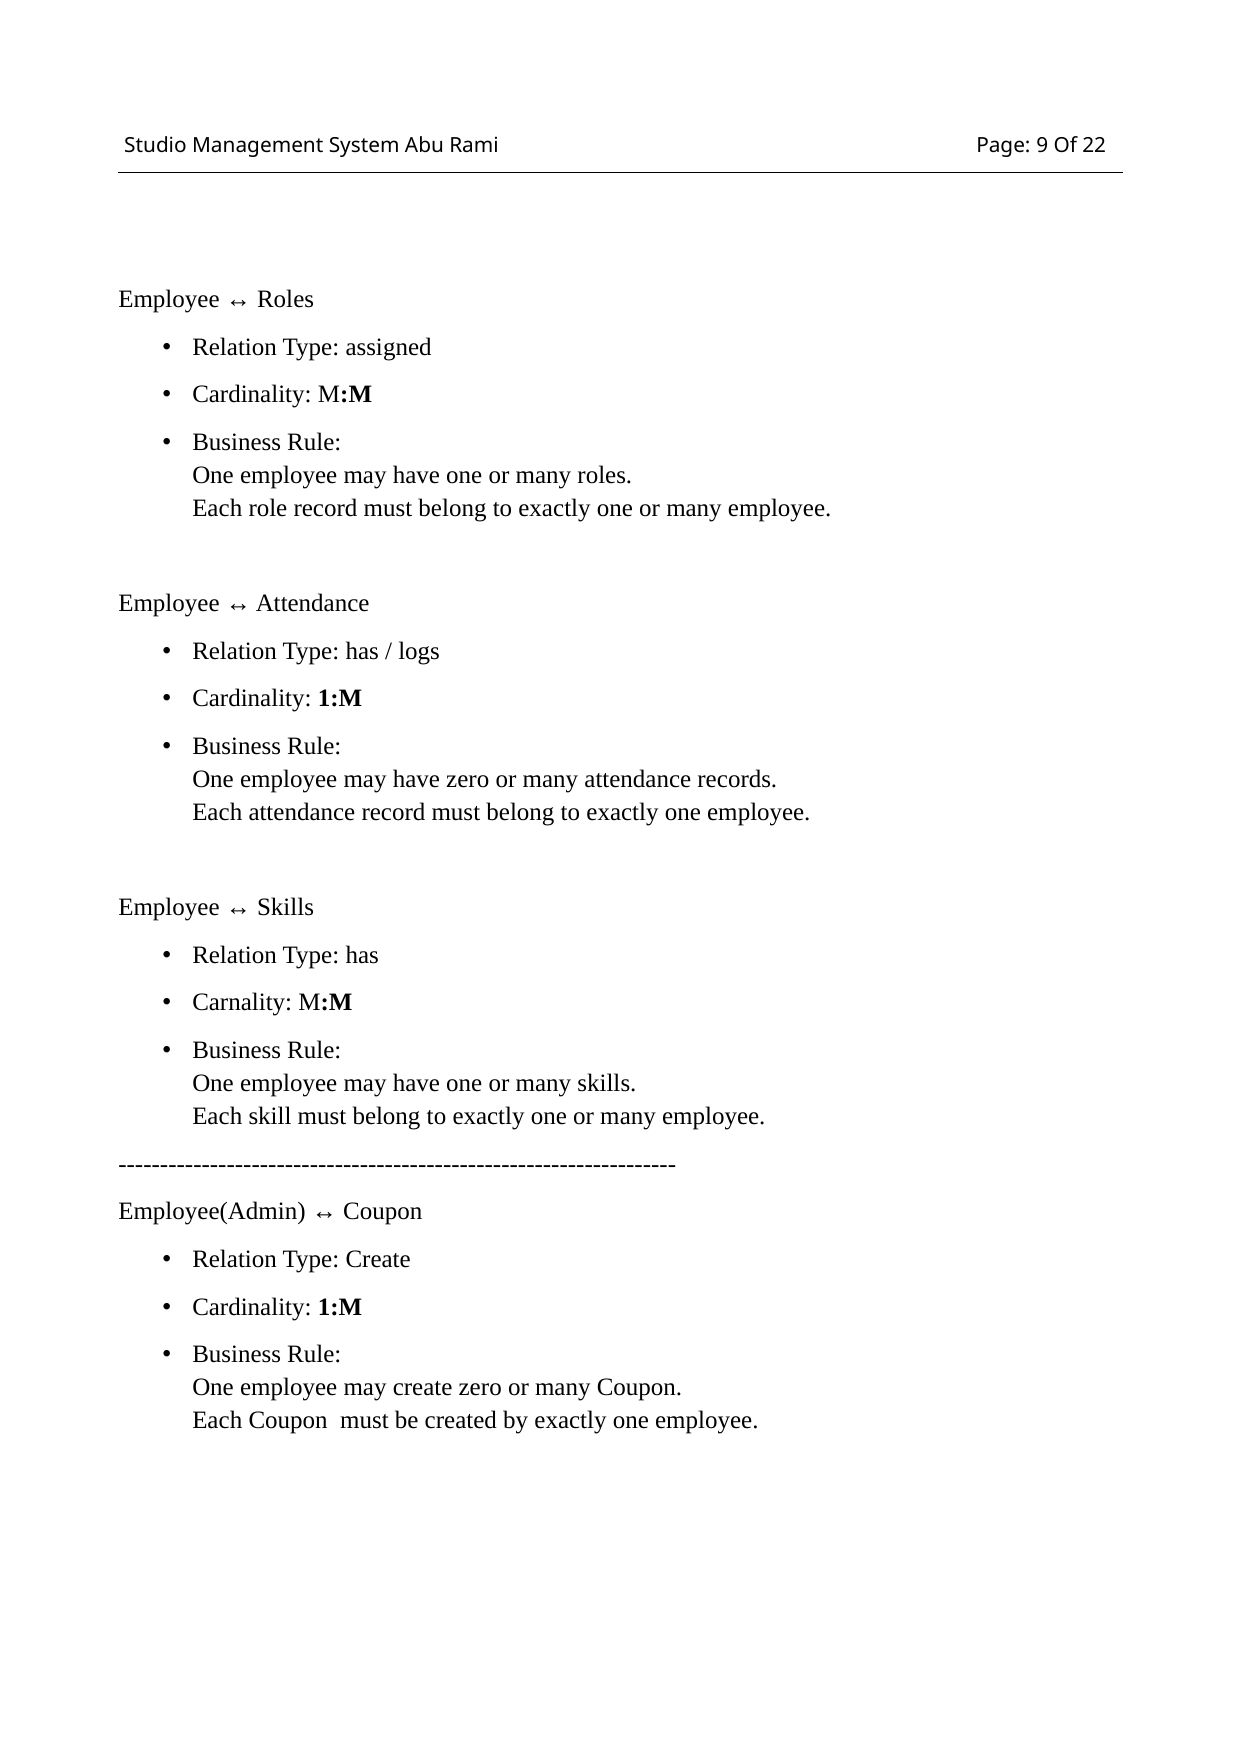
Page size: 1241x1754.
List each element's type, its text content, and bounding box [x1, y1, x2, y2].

list Relation Type: assigned [162, 332, 1122, 361]
list Business Rule: One employee may have one or many skills. Each skill must belong to exactly one or many employee. [162, 1035, 1122, 1130]
text Employee ↔ Skills [118, 892, 1122, 921]
list Cardinality: M:M [162, 379, 1122, 408]
list Relation Type: has [162, 940, 1122, 969]
list Relation Type: has / logs [162, 636, 1122, 664]
list Cardinality: 1:M [162, 1292, 1122, 1320]
text Employee ↔ Attendance [118, 588, 1122, 617]
list Relation Type: Create [162, 1244, 1122, 1273]
list Cardinality: 1:M [162, 683, 1122, 712]
text ------------------------------------------------------------------- [118, 1149, 1122, 1177]
list Business Rule: One employee may have one or many roles. Each role record must belong to exactly one or many employee. [162, 427, 1122, 522]
text Employee ↔ Roles [118, 284, 1122, 313]
list Carnality: M:M [162, 987, 1122, 1016]
list Business Rule: One employee may have zero or many attendance records. Each attendance record must belong to exactly one employee. [162, 731, 1122, 826]
text Employee(Admin) ↔ Coupon [118, 1196, 1122, 1225]
list Business Rule: One employee may create zero or many Coupon. Each Coupon must be created by exactly one employee. [162, 1339, 1122, 1434]
